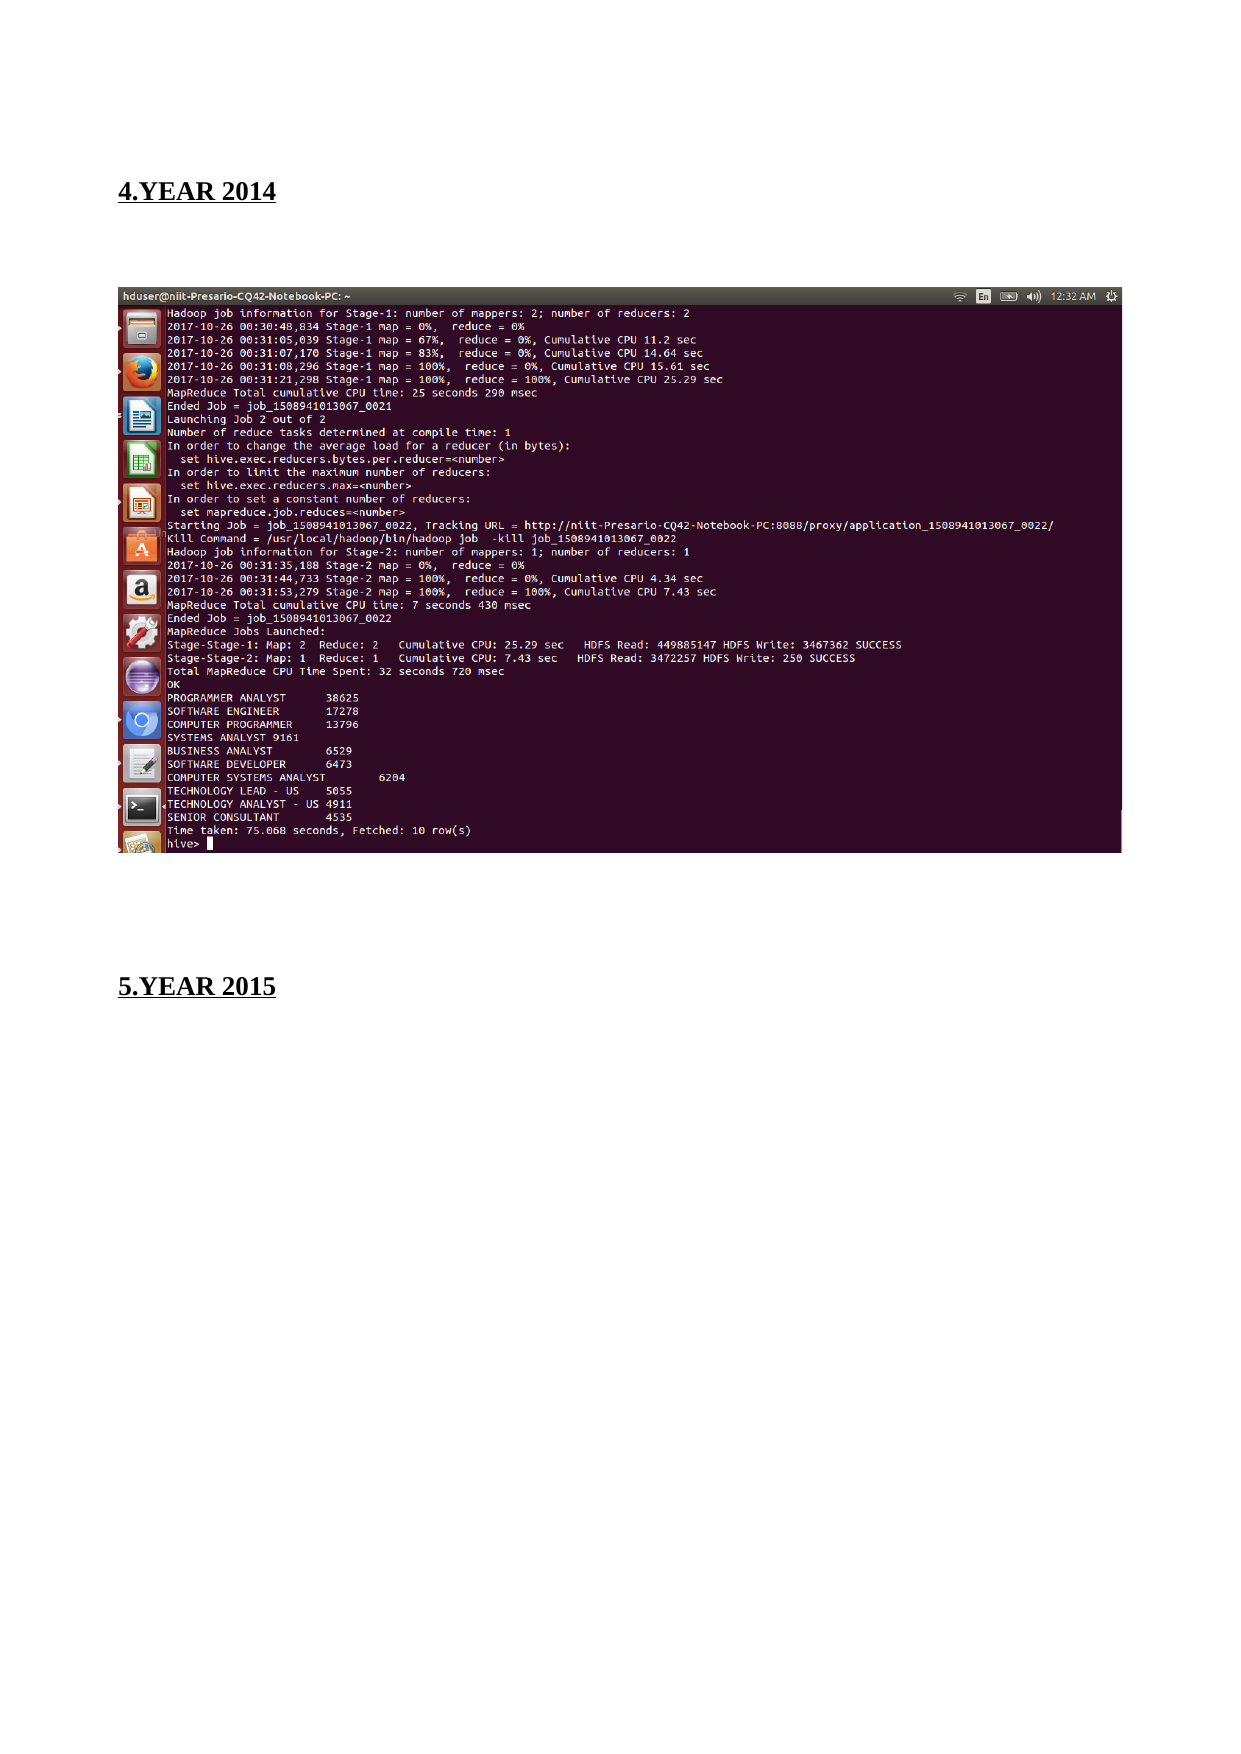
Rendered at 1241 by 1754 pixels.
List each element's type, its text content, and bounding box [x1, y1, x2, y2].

text 4.YEAR 2014 [118, 175, 1122, 206]
text 5.YEAR 2015 [118, 970, 1122, 1001]
picture [118, 287, 1123, 853]
